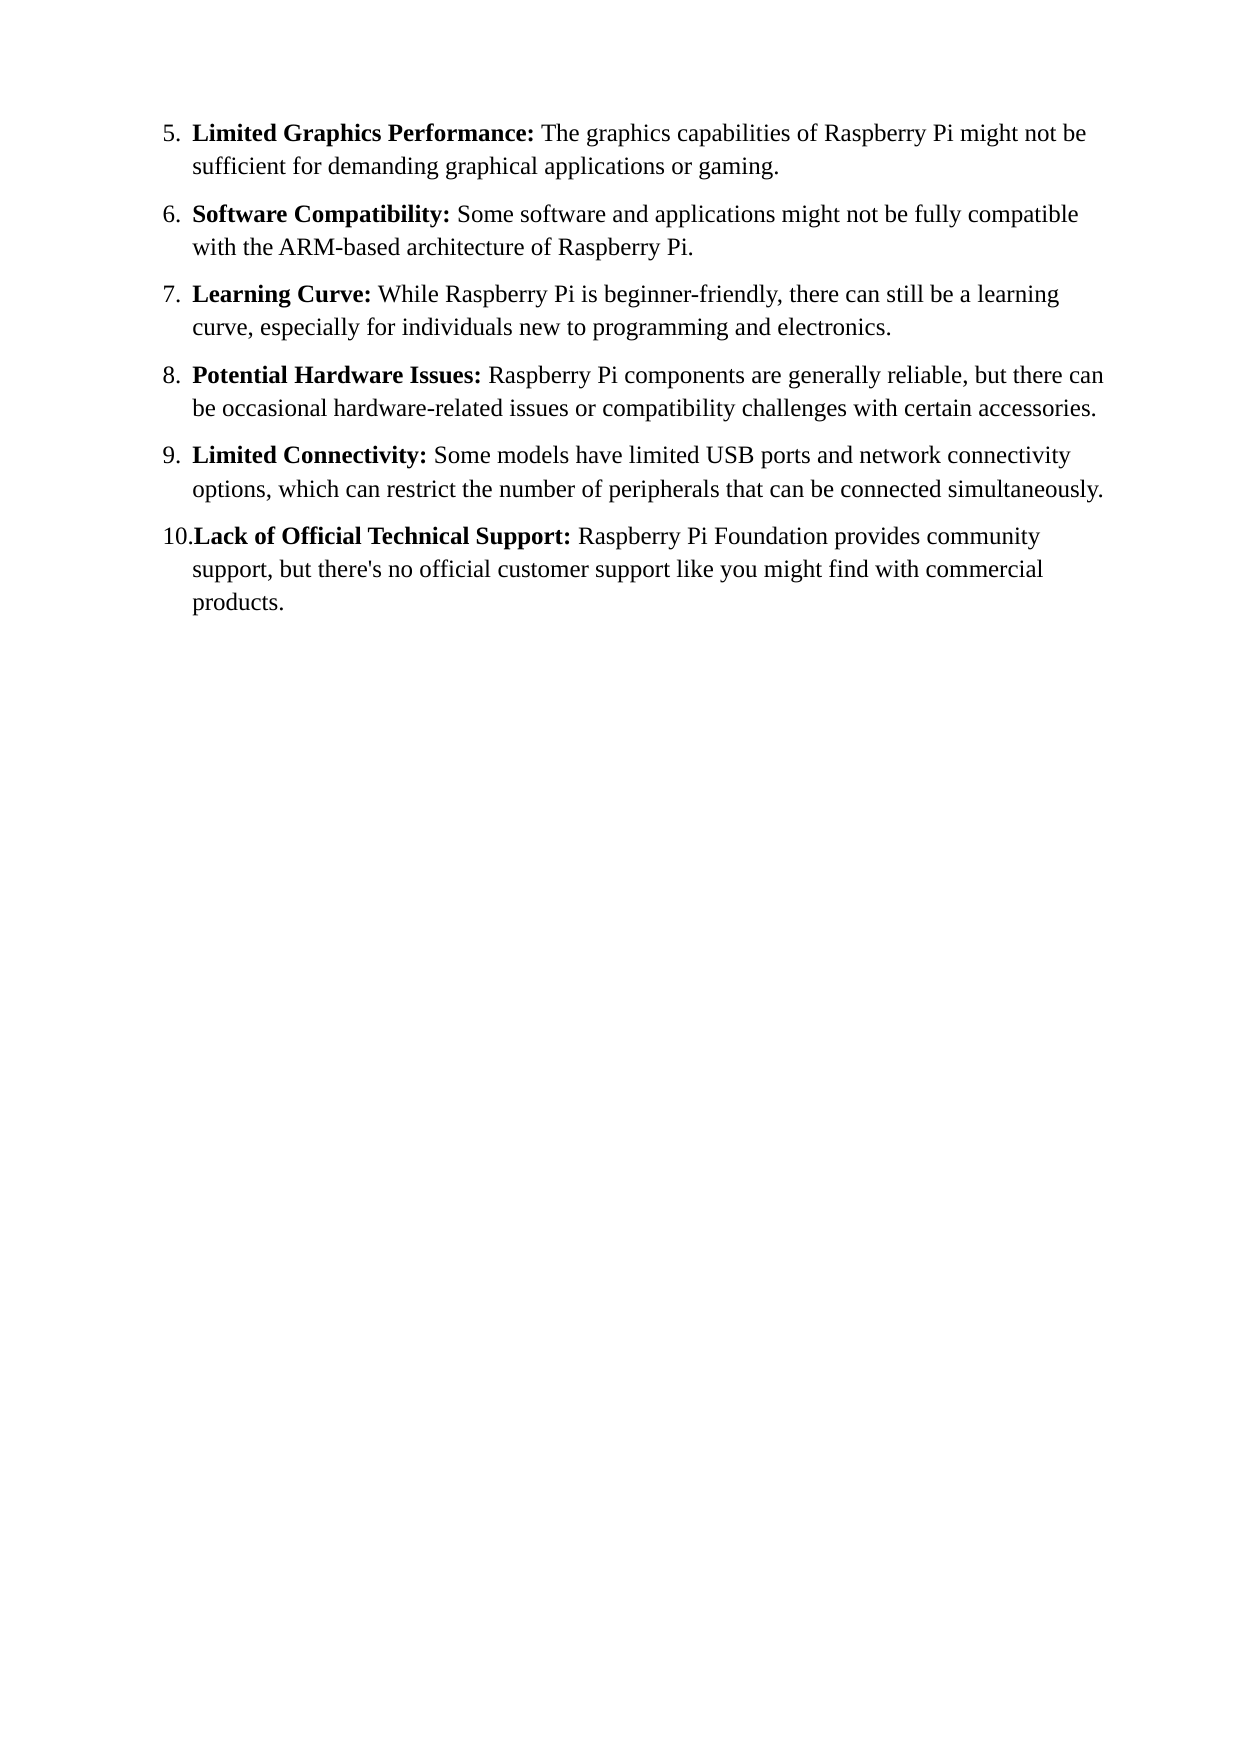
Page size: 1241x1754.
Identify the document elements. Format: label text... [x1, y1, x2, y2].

list Software Compatibility: Some software and applications might not be fully compatible with the ARM-based architecture of Raspberry Pi. [162, 199, 1122, 261]
list Limited Graphics Performance: The graphics capabilities of Raspberry Pi might not be sufficient for demanding graphical applications or gaming. [162, 118, 1122, 180]
list Potential Hardware Issues: Raspberry Pi components are generally reliable, but there can be occasional hardware-related issues or compatibility challenges with certain accessories. [162, 360, 1122, 422]
list Limited Connectivity: Some models have limited USB ports and network connectivity options, which can restrict the number of peripherals that can be connected simultaneously. [162, 441, 1122, 502]
list Learning Curve: While Raspberry Pi is beginner-friendly, there can still be a learning curve, especially for individuals new to programming and electronics. [162, 279, 1122, 341]
list Lack of Official Technical Support: Raspberry Pi Foundation provides community support, but there's no official customer support like you might find with commercial products. [162, 521, 1122, 616]
